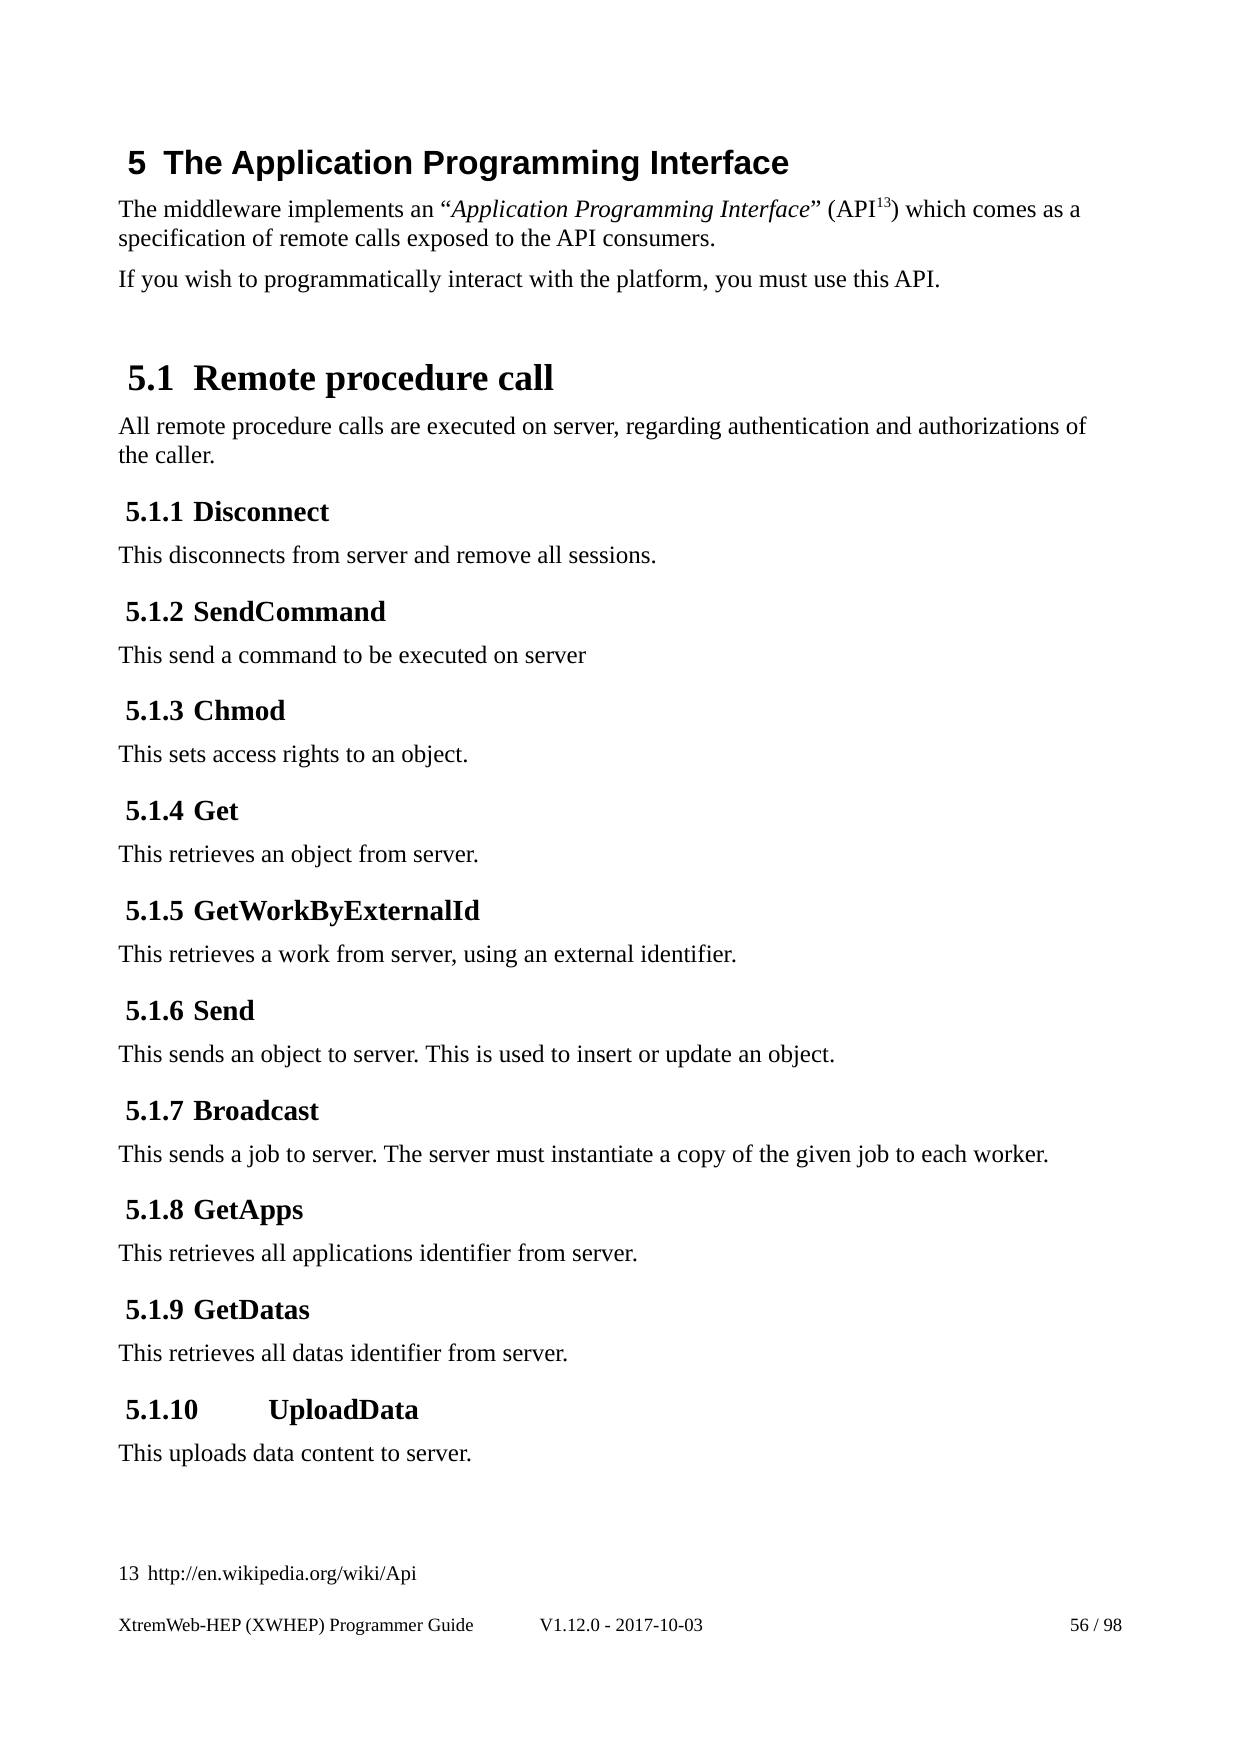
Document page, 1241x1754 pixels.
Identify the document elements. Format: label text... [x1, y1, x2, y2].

text http://en.wikipedia.org/wiki/Api [118, 1561, 1122, 1585]
subtitle Disconnect [118, 494, 1122, 527]
subtitle Get [118, 793, 1122, 827]
subtitle GetWorkByExternalId [118, 893, 1122, 927]
subtitle The Application Programming Interface [118, 143, 1122, 182]
subtitle GetDatas [118, 1292, 1122, 1326]
text The middleware implements an “Application Programming Interface” (API) which comes as a specification of remote calls exposed to the API consumers. [118, 194, 1122, 252]
subtitle UploadData [118, 1392, 1122, 1426]
text This retrieves a work from server, using an external identifier. [118, 939, 1122, 968]
text If you wish to programmatically interact with the platform, you must use this API. [118, 264, 1122, 293]
text This sets access rights to an object. [118, 739, 1122, 768]
text This sends an object to server. This is used to insert or update an object. [118, 1039, 1122, 1068]
text This retrieves an object from server. [118, 839, 1122, 868]
text All remote procedure calls are executed on server, regarding authentication and authorizations of the caller. [118, 411, 1122, 469]
text This send a command to be executed on server [118, 640, 1122, 668]
subtitle SendCommand [118, 594, 1122, 627]
subtitle Send [118, 993, 1122, 1026]
subtitle Broadcast [118, 1093, 1122, 1126]
text This retrieves all applications identifier from server. [118, 1238, 1122, 1267]
text This retrieves all datas identifier from server. [118, 1338, 1122, 1367]
text This disconnects from server and remove all sessions. [118, 540, 1122, 569]
subtitle Chmod [118, 693, 1122, 727]
subtitle GetApps [118, 1192, 1122, 1226]
subtitle Remote procedure call [118, 356, 1122, 399]
text This sends a job to server. The server must instantiate a copy of the given job to each worker. [118, 1139, 1122, 1167]
text This uploads data content to server. [118, 1438, 1122, 1467]
